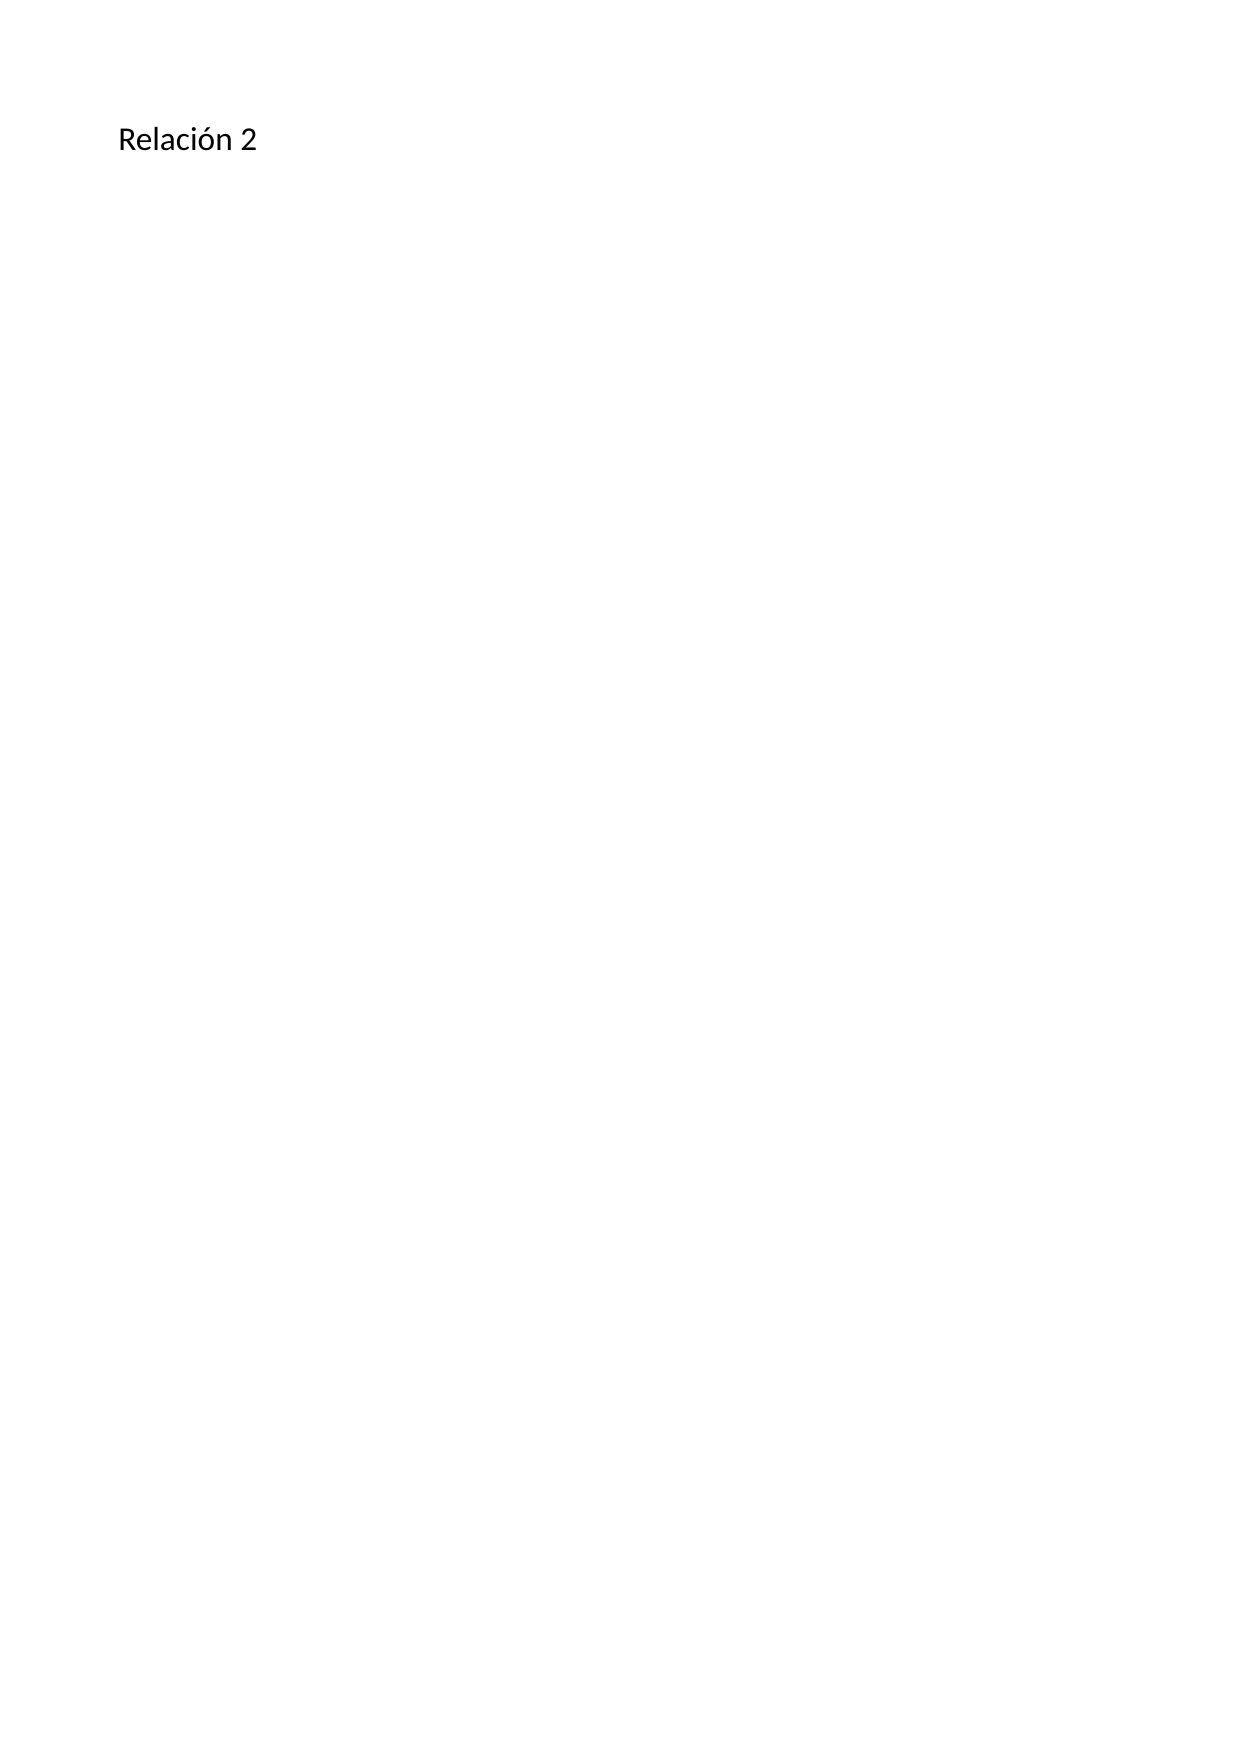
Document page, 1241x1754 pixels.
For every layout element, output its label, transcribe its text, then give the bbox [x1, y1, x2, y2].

text Relación 2 [118, 118, 1122, 159]
